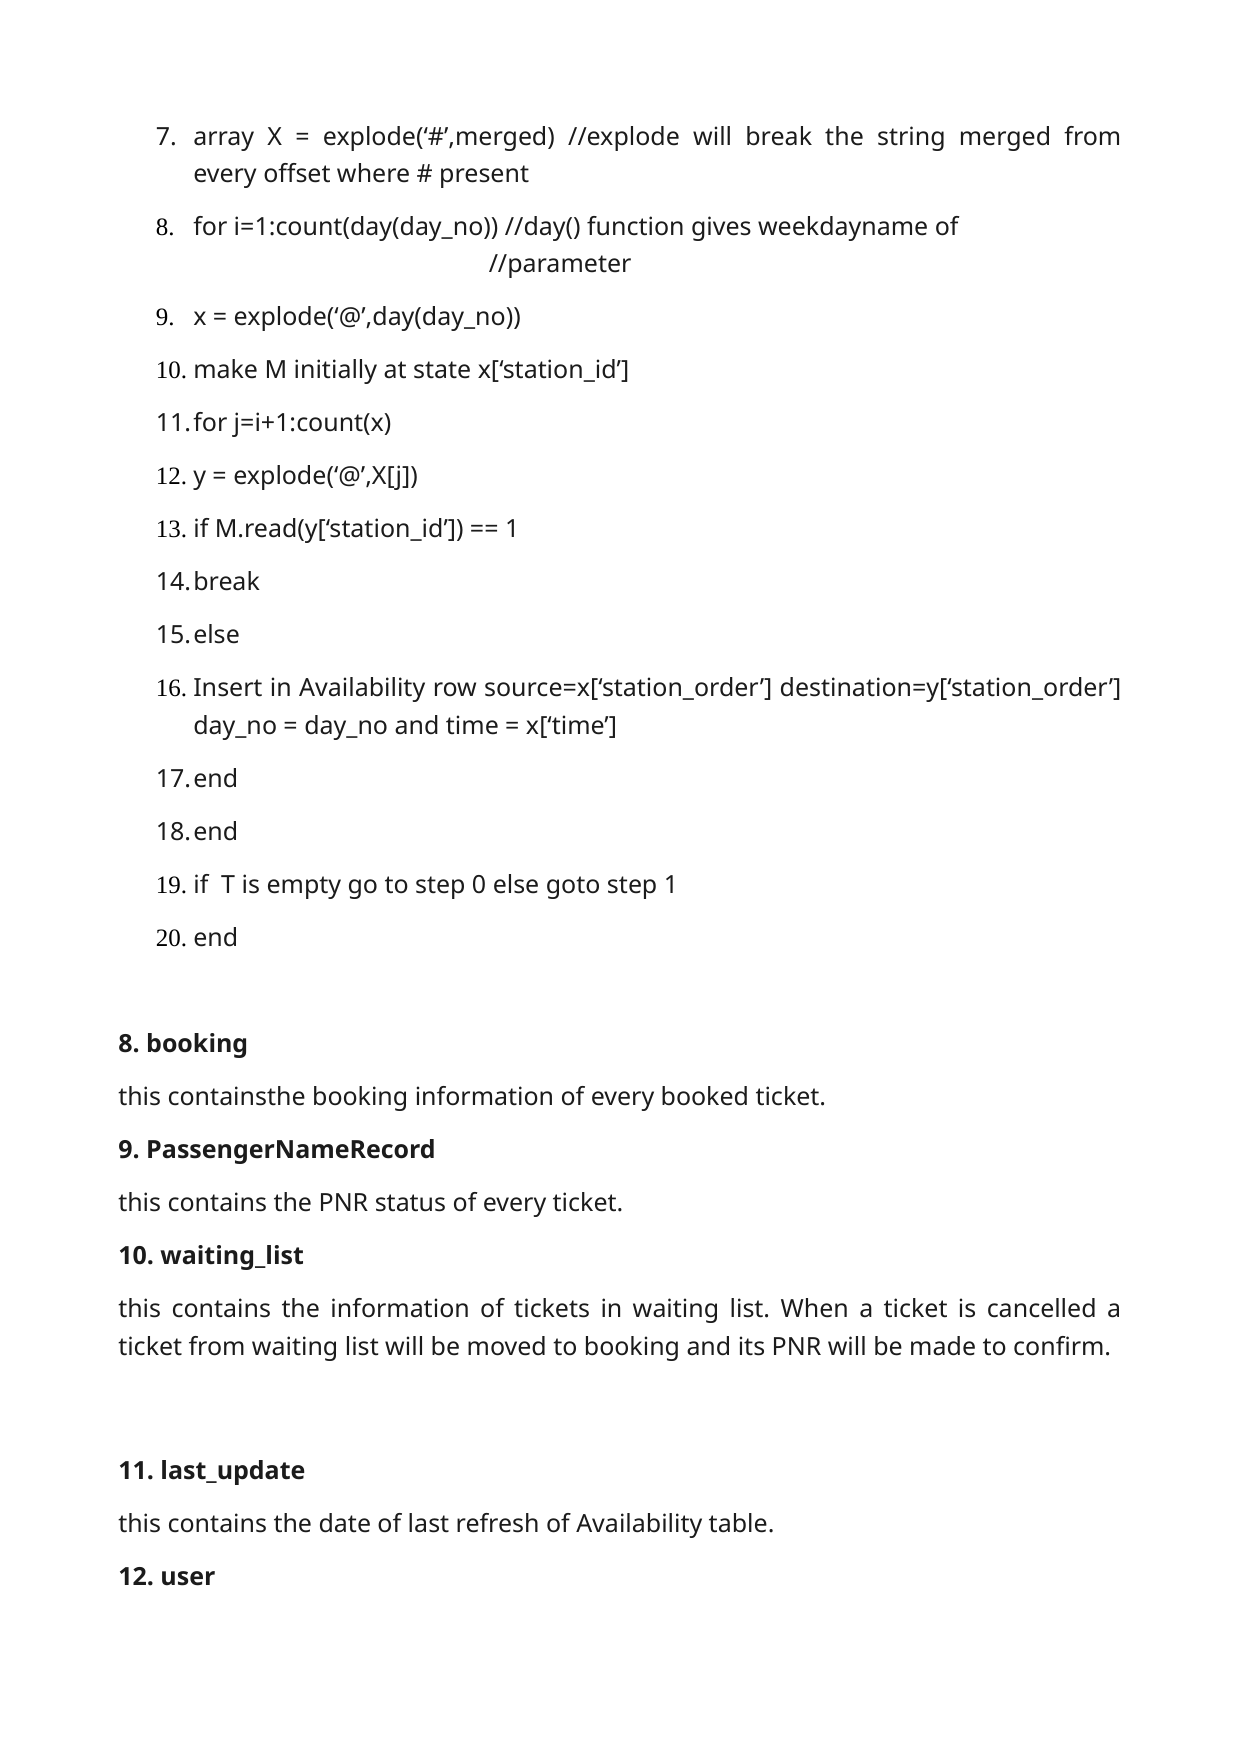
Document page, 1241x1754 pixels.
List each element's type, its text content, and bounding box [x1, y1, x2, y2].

list y = explode(‘@’,X[j]) [156, 458, 1122, 492]
text 8. booking [118, 1026, 1122, 1060]
text 9. PassengerNameRecord [118, 1132, 1122, 1166]
list array X = explode(‘#’,merged) //explode will break the string merged from every offset where # present [156, 118, 1122, 189]
text this contains the PNR status of every ticket. [118, 1185, 1122, 1219]
list for j=i+1:count(x) [156, 405, 1122, 439]
list break [156, 564, 1122, 598]
text this contains the information of tickets in waiting list. When a ticket is cancelled a ticket from waiting list will be moved to booking and its PNR will be made to confirm. [118, 1291, 1122, 1362]
list for i=1:count(day(day_no)) //day() function gives weekdayname of //parameter [156, 208, 1122, 280]
list if T is empty go to step 0 else goto step 1 [156, 867, 1122, 901]
text 12. user [118, 1559, 1122, 1593]
list end [156, 813, 1122, 848]
list x = explode(‘@’,day(day_no)) [156, 299, 1122, 333]
list end [156, 919, 1122, 954]
text this contains the date of last refresh of Availability table. [118, 1506, 1122, 1540]
list make M initially at state x[‘station_id’] [156, 352, 1122, 386]
list if M.read(y[‘station_id’]) == 1 [156, 511, 1122, 545]
text this containsthe booking information of every booked ticket. [118, 1079, 1122, 1113]
text 11. last_update [118, 1453, 1122, 1487]
list else [156, 617, 1122, 651]
list end [156, 761, 1122, 794]
list Insert in Availability row source=x[‘station_order’] destination=y[‘station_order’] day_no = day_no and time = x[‘time’] [156, 670, 1122, 742]
text 10. waiting_list [118, 1238, 1122, 1272]
